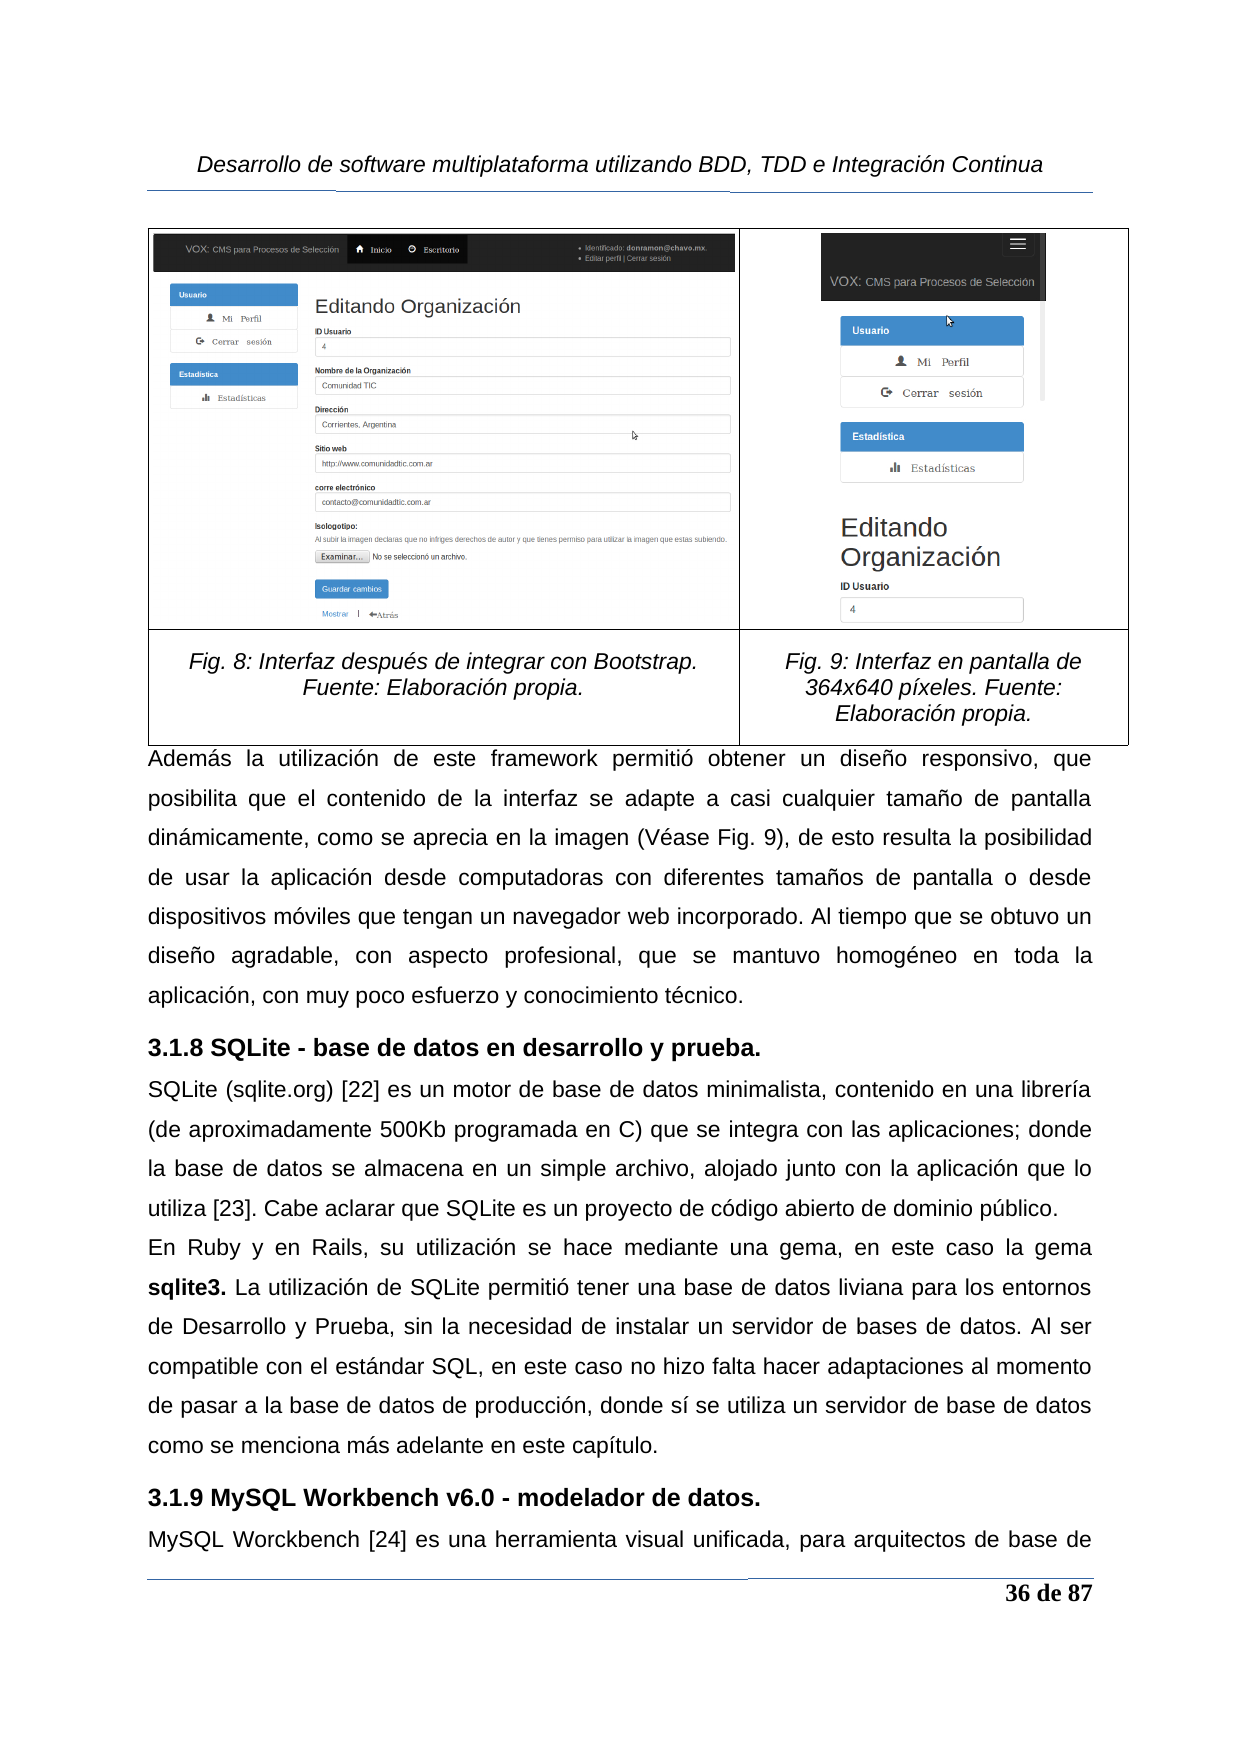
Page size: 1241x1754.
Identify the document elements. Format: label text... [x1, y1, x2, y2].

text SQLite (sqlite.org) [22] es un motor de base de datos minimalista, contenido en una librería (de aproximadamente 500Kb programada en C) que se integra con las aplicaciones; donde la base de datos se almacena en un simple archivo, alojado junto con la aplicación que lo utiliza [23]. Cabe aclarar que SQLite es un proyecto de código abierto de dominio público. [148, 1076, 1093, 1221]
list 3.1.9 MySQL Workbench v6.0 - modelador de datos. [148, 1483, 1093, 1512]
text Además la utilización de este framework permitió obtener un diseño responsivo, que posibilita que el contenido de la interfaz se adapte a casi cualquier tamaño de pantalla dinámicamente, como se aprecia en la imagen (Véase Fig. 9), de esto resulta la posibilidad de usar la aplicación desde computadoras con diferentes tamaños de pantalla o desde dispositivos móviles que tengan un navegador web incorporado. Al tiempo que se obtuvo un diseño agradable, con aspecto profesional, que se mantuvo homogéneo en toda la aplicación, con muy poco esfuerzo y conocimiento técnico. [148, 746, 1093, 1008]
text En Ruby y en Rails, su utilización se hace mediante una gema, en este caso la gema sqlite3. La utilización de SQLite permitió tener una base de datos liviana para los entornos de Desarrollo y Prueba, sin la necesidad de instalar un servidor de bases de datos. Al ser compatible con el estándar SQL, en este caso no hizo falta hacer adaptaciones al momento de pasar a la base de datos de producción, donde sí se utiliza un servidor de base de datos como se menciona más adelante en este capítulo. [148, 1234, 1093, 1458]
picture [821, 233, 1046, 624]
text MySQL Worckbench [24] es una herramienta visual unificada, para arquitectos de base de [148, 1526, 1093, 1552]
table_header [740, 229, 1128, 629]
list 3.1.8 SQLite - base de datos en desarrollo y prueba. [148, 1033, 1093, 1062]
picture [153, 233, 735, 623]
table_header [149, 229, 739, 629]
table_cell Fig. 8: Interfaz después de integrar con Bootstrap. Fuente: Elaboración propia. [149, 630, 739, 745]
table_cell Fig. 9: Interfaz en pantalla de 364x640 píxeles. Fuente: Elaboración propia. [740, 630, 1128, 745]
